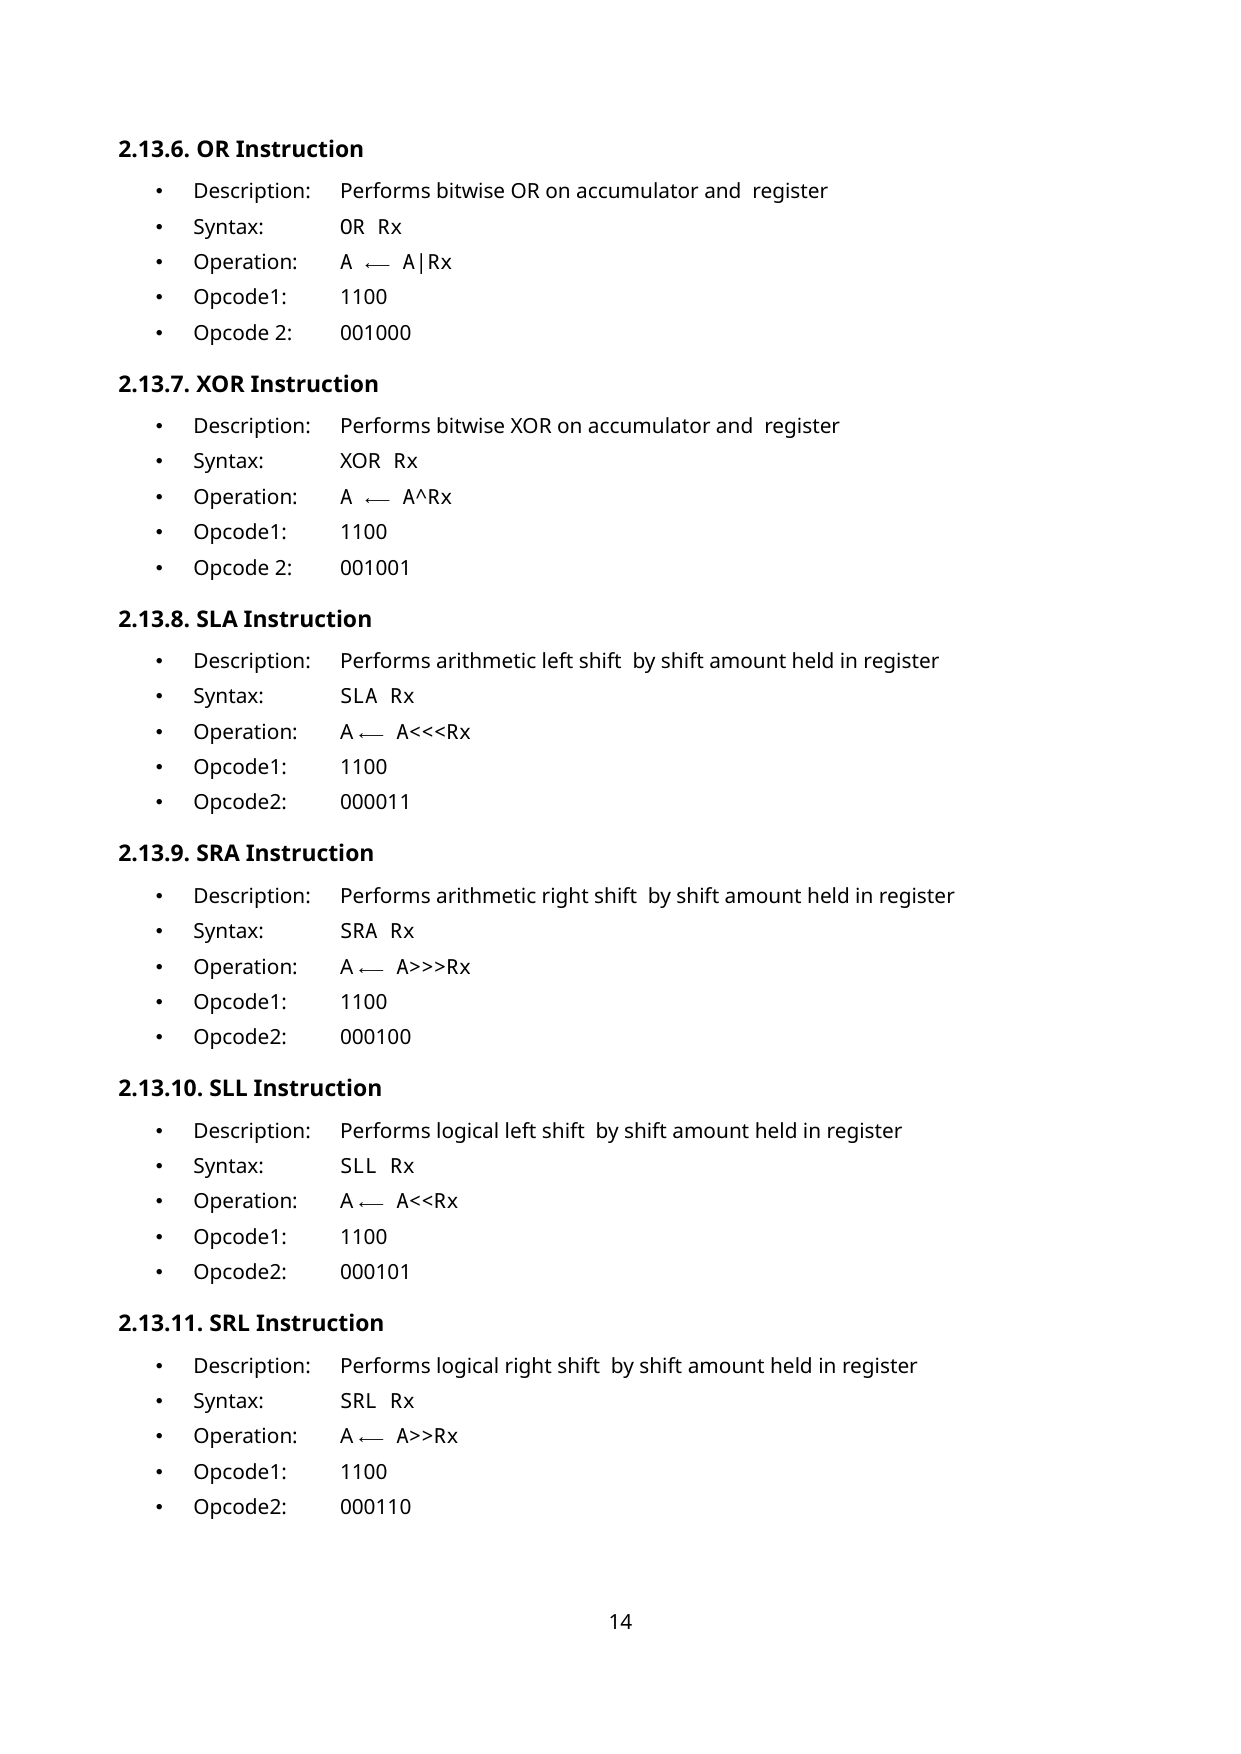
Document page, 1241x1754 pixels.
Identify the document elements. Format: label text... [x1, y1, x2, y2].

list Operation: A ⟵ A|Rx [156, 247, 1122, 276]
subtitle SLL Instruction [118, 1072, 1122, 1103]
list Syntax: SLA Rx [156, 682, 1122, 710]
list Operation: A ⟵ A<<<Rx [156, 717, 1122, 745]
list Description: Performs bitwise XOR on accumulator and register [156, 411, 1122, 440]
subtitle SRA Instruction [118, 837, 1122, 869]
list Opcode 2: 001000 [156, 318, 1122, 346]
list Opcode2: 000100 [156, 1022, 1122, 1051]
list Description: Performs arithmetic left shift by shift amount held in register [156, 646, 1122, 675]
list Syntax: SRL Rx [156, 1386, 1122, 1415]
list Description: Performs arithmetic right shift by shift amount held in register [156, 881, 1122, 909]
subtitle XOR Instruction [118, 368, 1122, 399]
list Opcode1: 1100 [156, 1222, 1122, 1250]
list Description: Performs logical right shift by shift amount held in register [156, 1351, 1122, 1379]
list Syntax: OR Rx [156, 212, 1122, 240]
list Description: Performs logical left shift by shift amount held in register [156, 1116, 1122, 1144]
list Syntax: XOR Rx [156, 447, 1122, 475]
list Syntax: SRA Rx [156, 916, 1122, 945]
list Opcode1: 1100 [156, 1457, 1122, 1485]
list Opcode 2: 001001 [156, 553, 1122, 581]
list Opcode1: 1100 [156, 987, 1122, 1016]
list Opcode2: 000011 [156, 787, 1122, 816]
list Opcode1: 1100 [156, 517, 1122, 546]
list Operation: A ⟵ A<<Rx [156, 1187, 1122, 1215]
subtitle SRL Instruction [118, 1307, 1122, 1338]
list Opcode2: 000101 [156, 1257, 1122, 1286]
list Opcode1: 1100 [156, 752, 1122, 781]
subtitle SLA Instruction [118, 602, 1122, 634]
list Syntax: SLL Rx [156, 1151, 1122, 1180]
list Description: Performs bitwise OR on accumulator and register [156, 176, 1122, 205]
list Opcode1: 1100 [156, 282, 1122, 311]
list Operation: A ⟵ A^Rx [156, 482, 1122, 510]
list Opcode2: 000110 [156, 1492, 1122, 1521]
list Operation: A ⟵ A>>>Rx [156, 952, 1122, 980]
subtitle OR Instruction [118, 133, 1122, 164]
list Operation: A ⟵ A>>Rx [156, 1422, 1122, 1450]
